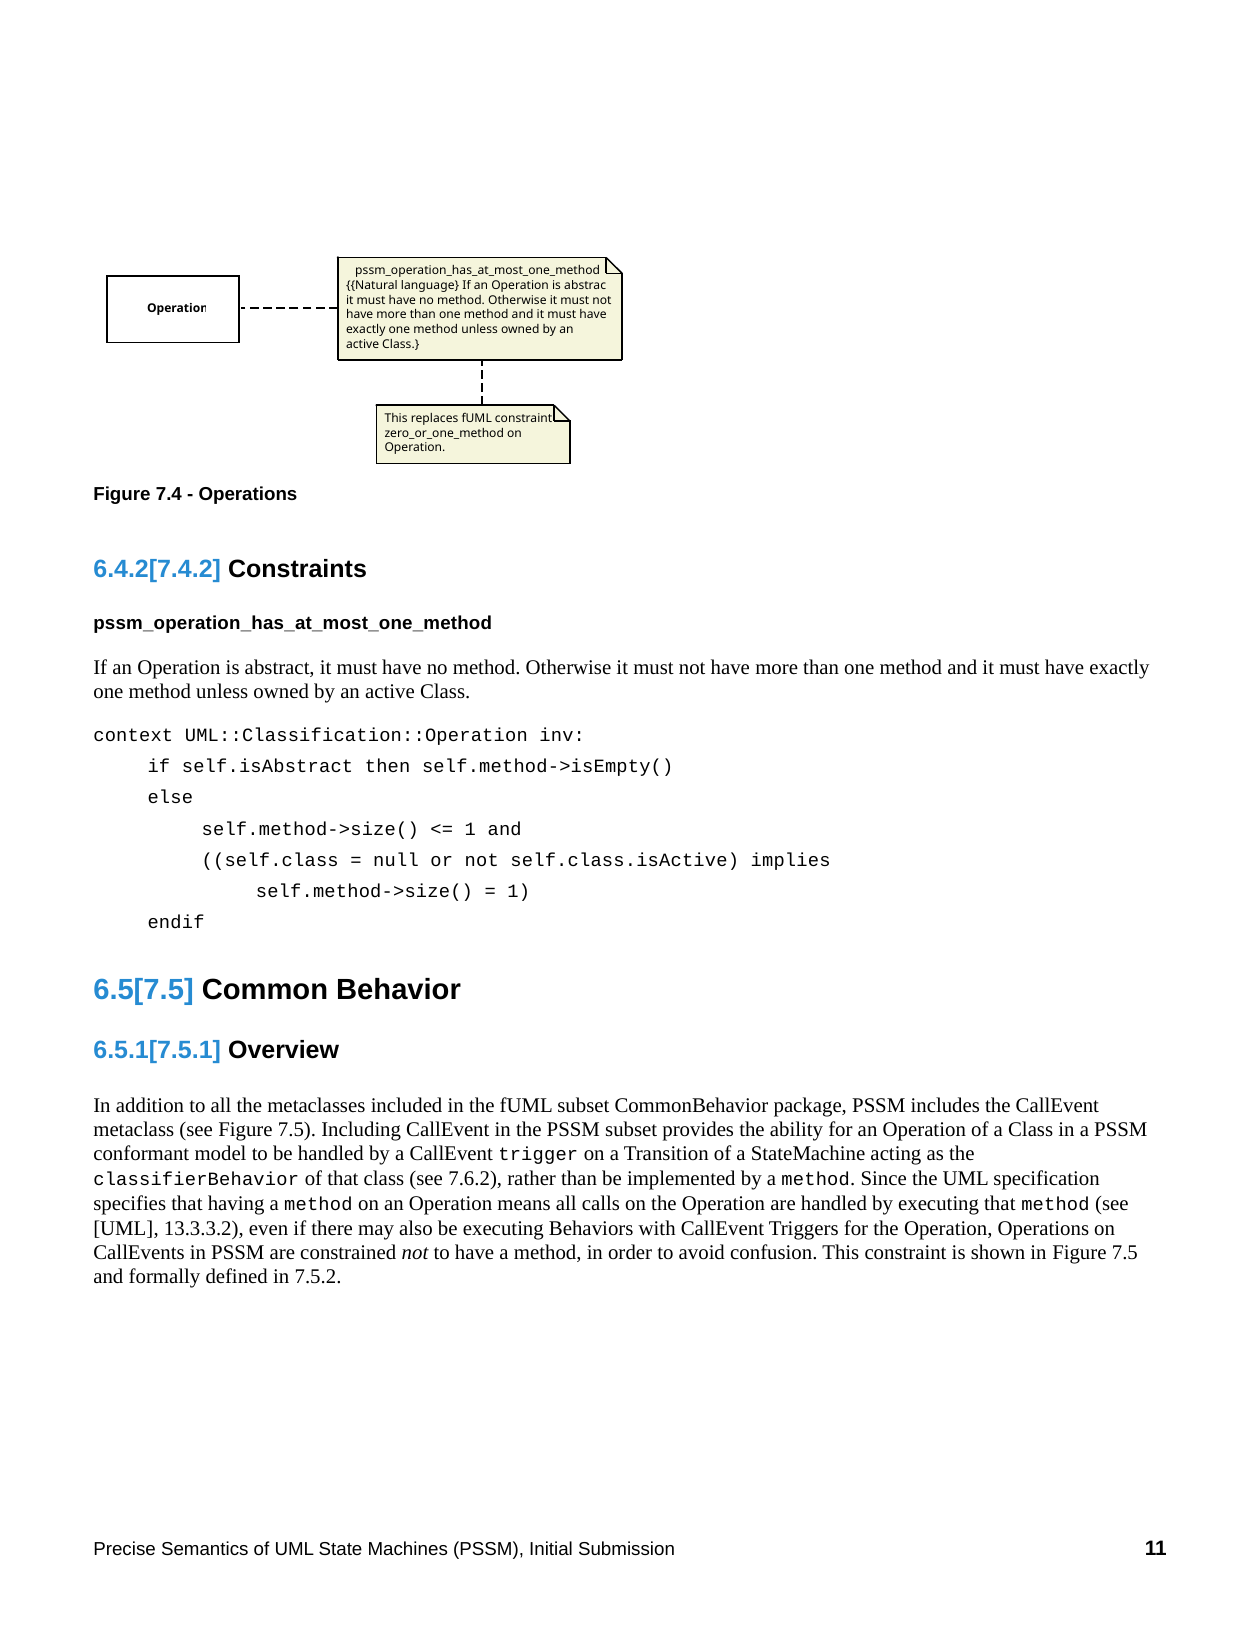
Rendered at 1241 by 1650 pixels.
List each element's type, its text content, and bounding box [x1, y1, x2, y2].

text else [93, 786, 1164, 809]
subtitle Constraints [93, 554, 1164, 583]
text if self.isAbstract then self.method->isEmpty() [93, 755, 1164, 778]
text In addition to all the metaclasses included in the fUML subset CommonBehavior package, PSSM includes the CallEvent metaclass (see Figure 7.5). Including CallEvent in the PSSM subset provides the ability for an Operation of a Class in a PSSM conformant model to be handled by a CallEvent trigger on a Transition of a StateMachine acting as the classifierBehavior of that class (see 7.6.2), rather than be implemented by a method. Since the UML specification specifies that having a method on an Operation means all calls on the Operation are handled by executing that method (see [UML], 13.3.3.2), even if there may also be executing Behaviors with CallEvent Triggers for the Operation, Operations on CallEvents in PSSM are constrained not to have a method, in order to avoid confusion. This constraint is shown in Figure 7.5 and formally defined in 7.5.2. [93, 1093, 1164, 1288]
text self.method->size() = 1) [93, 880, 1164, 903]
text self.method->size() <= 1 and [93, 818, 1164, 841]
text endif [93, 911, 1164, 934]
text ((self.class = null or not self.class.isActive) implies [93, 849, 1164, 872]
text context UML::Classification::Operation inv: [93, 724, 1164, 747]
subtitle pssm_operation_has_at_most_one_method [93, 612, 1164, 634]
text If an Operation is abstract, it must have no method. Otherwise it must not have more than one method and it must have exactly one method unless owned by an active Class. [93, 655, 1164, 703]
text Figure 7.4 - Operations [93, 243, 637, 504]
subtitle Overview [93, 1034, 1164, 1063]
subtitle Common Behavior [93, 970, 1164, 1005]
